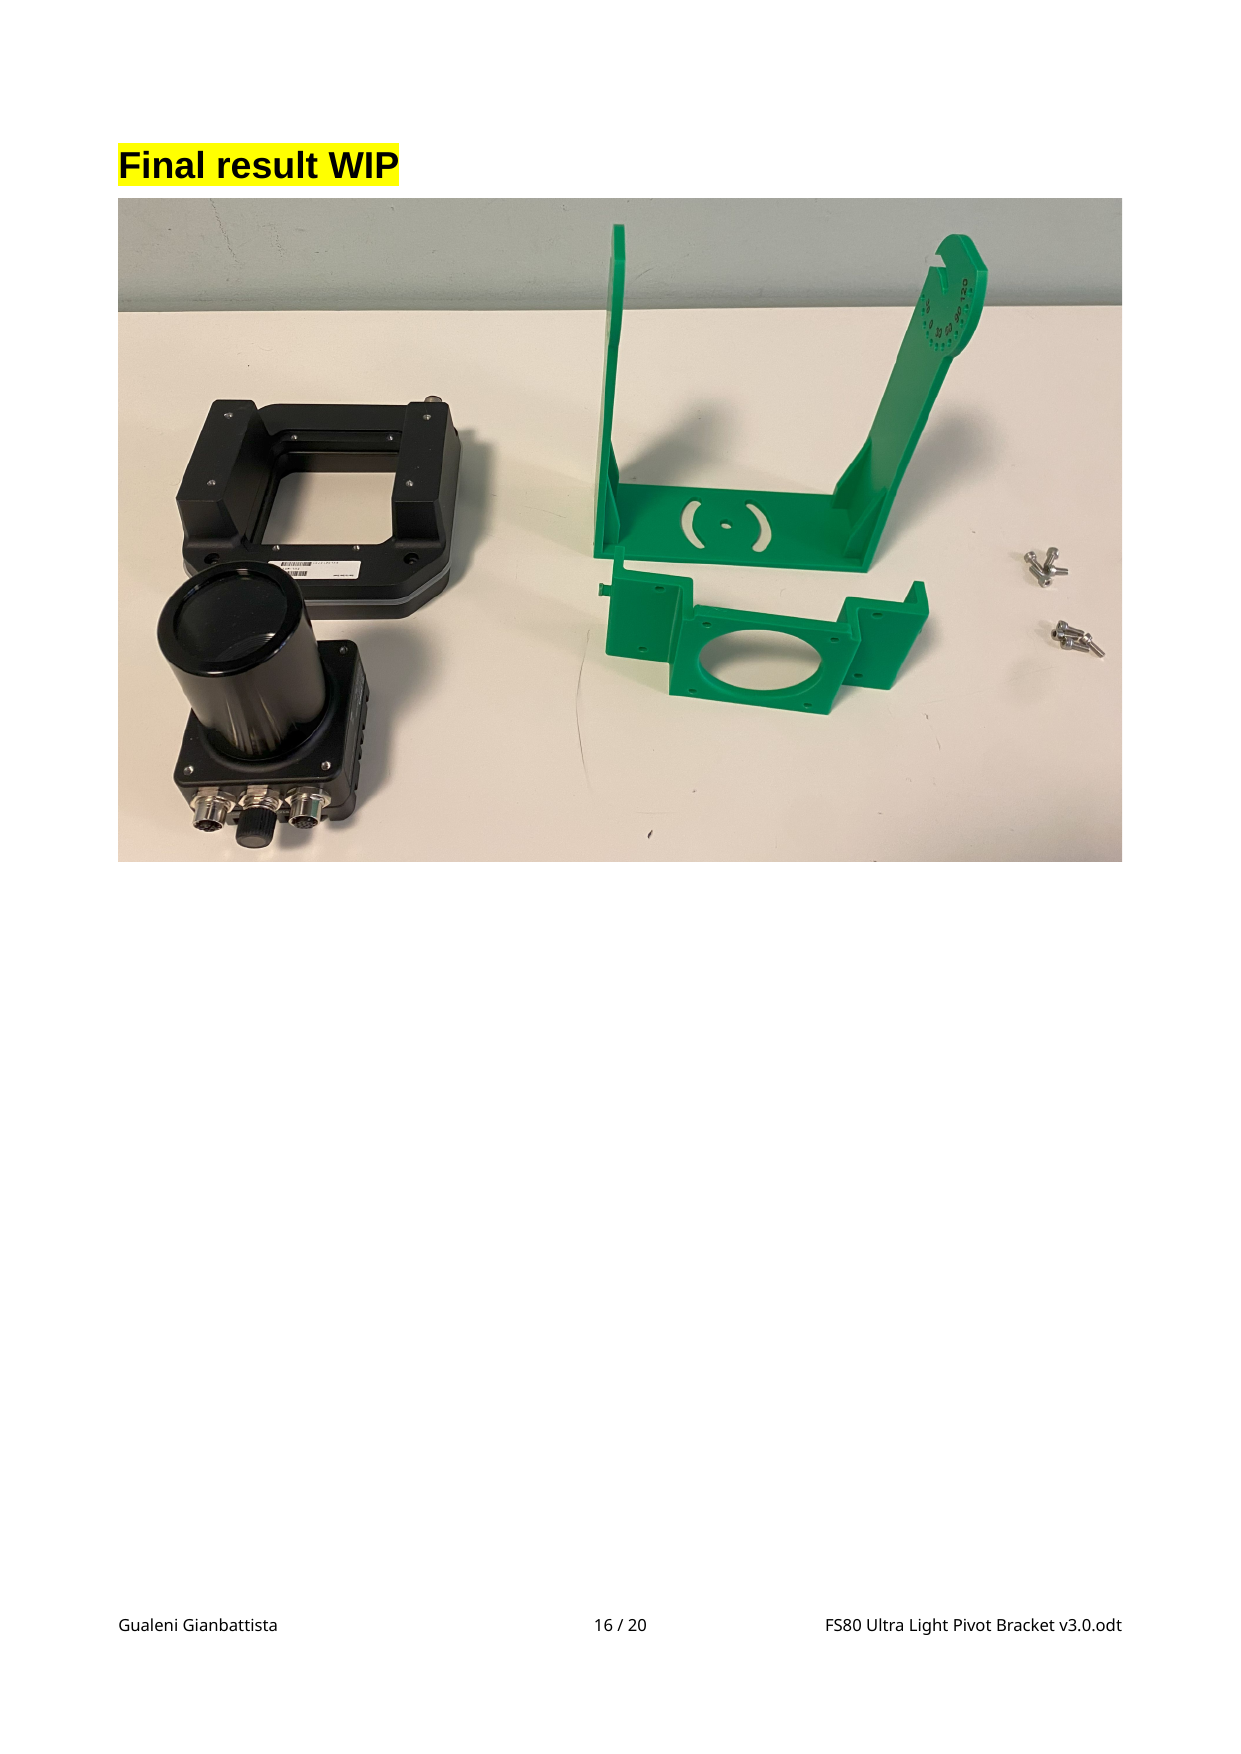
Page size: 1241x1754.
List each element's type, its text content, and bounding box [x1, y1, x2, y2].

subtitle Final result WIP [118, 143, 1122, 186]
picture [118, 198, 1123, 862]
